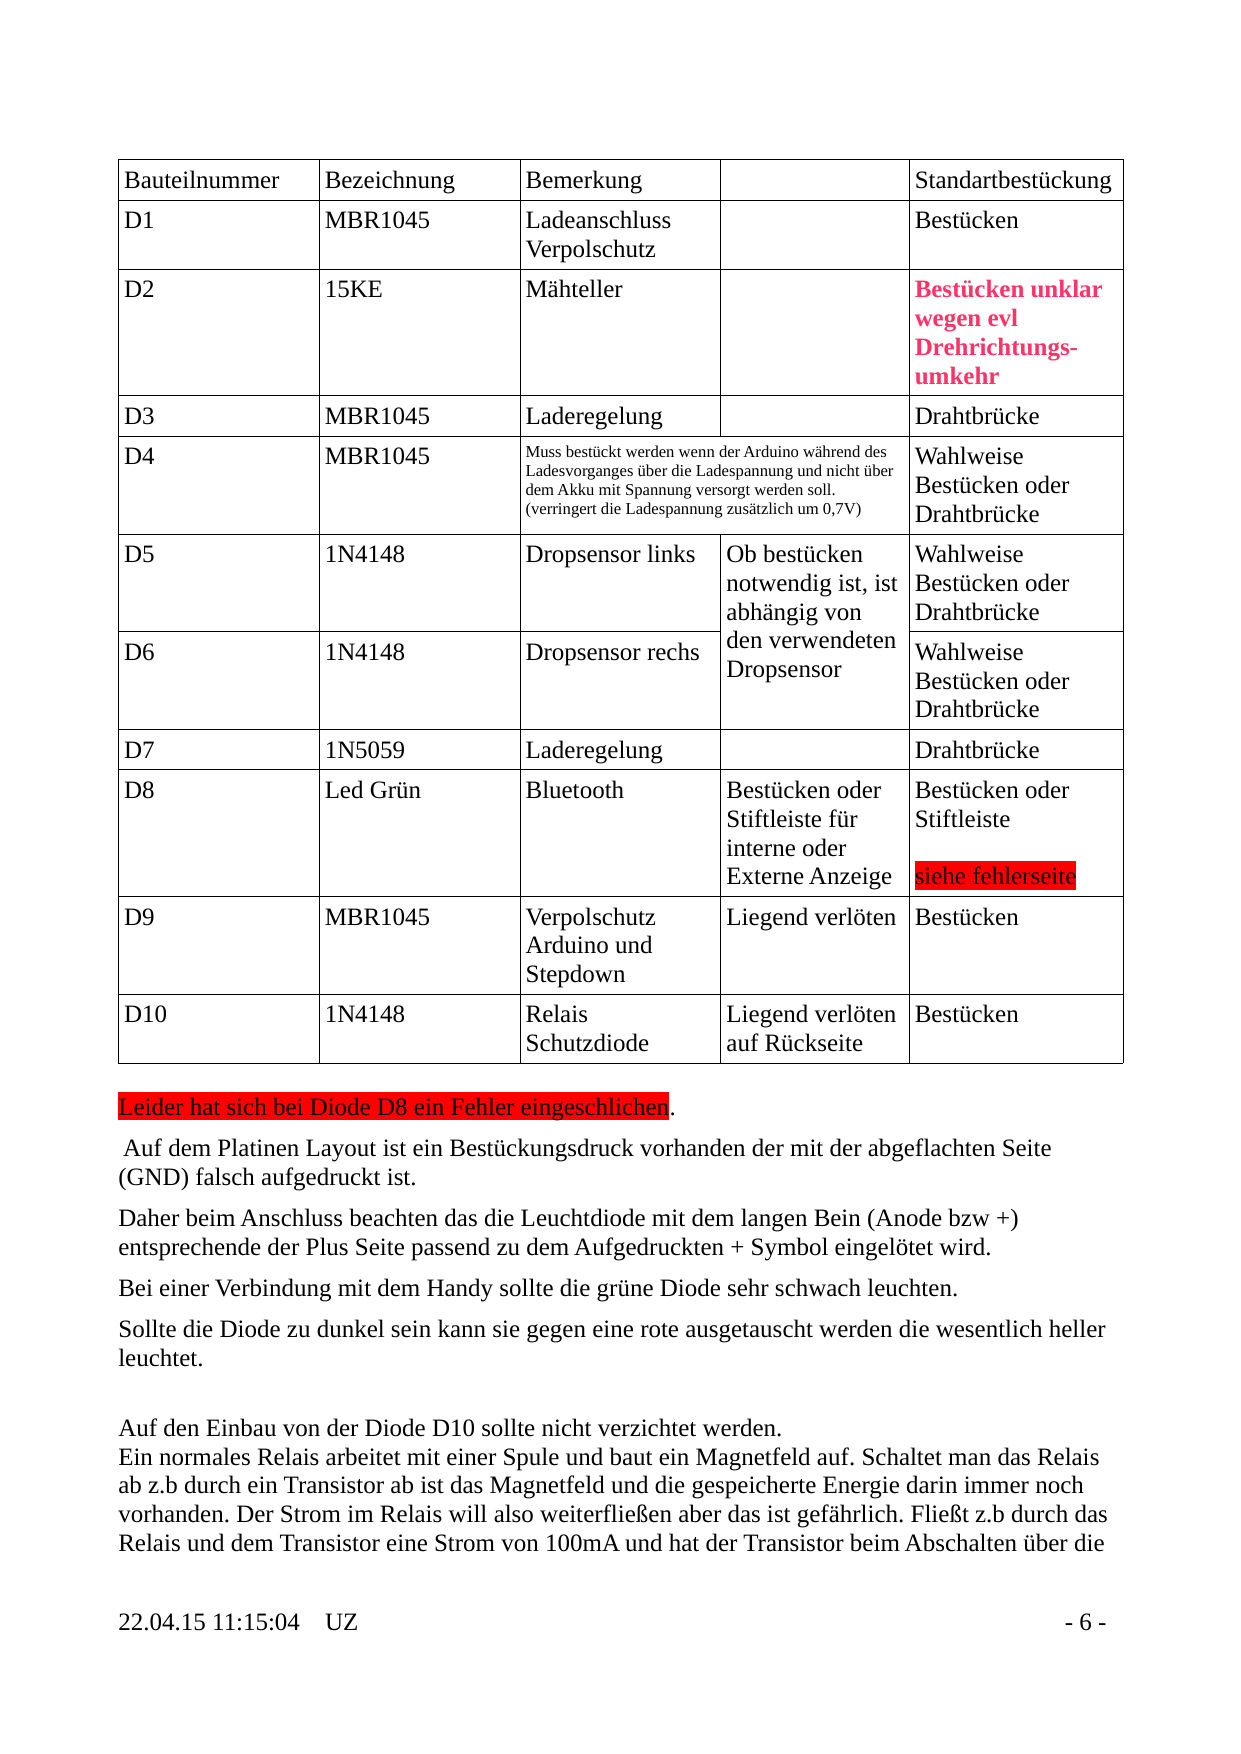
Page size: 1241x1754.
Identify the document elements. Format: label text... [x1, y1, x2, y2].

table_cell Bestücken oder Stiftleiste für interne oder Externe Anzeige [721, 770, 909, 896]
table_cell Relais Schutzdiode [521, 995, 720, 1063]
table_cell Verpolschutz Arduino und Stepdown [521, 897, 720, 994]
table_cell D4 [119, 437, 319, 533]
table_cell Liegend verlöten [721, 897, 909, 994]
table_cell D3 [119, 396, 319, 436]
table_cell Drahtbrücke [910, 730, 1123, 769]
table_cell Ladeanschluss Verpolschutz [521, 201, 720, 269]
table_cell D8 [119, 770, 319, 896]
table_cell MBR1045 [320, 437, 520, 533]
table_cell [721, 201, 909, 269]
table_cell Bestücken oder Stiftleiste siehe fehlerseite [910, 770, 1123, 896]
table_cell [721, 270, 909, 395]
text Auf dem Platinen Layout ist ein Bestückungsdruck vorhanden der mit der abgeflachten Seite (GND) falsch aufgedruckt ist. [118, 1133, 1122, 1190]
table_cell D10 [119, 995, 319, 1063]
table_cell Dropsensor links [521, 535, 720, 631]
table_cell Bestücken [910, 897, 1123, 994]
table_cell D2 [119, 270, 319, 395]
text Auf den Einbau von der Diode D10 sollte nicht verzichtet werden. [118, 1413, 1122, 1442]
table_cell Muss bestückt werden wenn der Arduino während des Ladesvorganges über die Ladespannung und nicht über dem Akku mit Spannung versorgt werden soll. (verringert die Ladespannung zusätzlich um 0,7V) [521, 437, 909, 533]
table_cell Led Grün [320, 770, 520, 896]
table_cell Wahlweise Bestücken oder Drahtbrücke [910, 535, 1123, 631]
text Leider hat sich bei Diode D8 ein Fehler eingeschlichen. [118, 1092, 1122, 1120]
table_cell D1 [119, 201, 319, 269]
table_cell Dropsensor rechs [521, 632, 720, 729]
table_cell D7 [119, 730, 319, 769]
table_cell Mähteller [521, 270, 720, 395]
table_cell D5 [119, 535, 319, 631]
table_cell Ob bestücken notwendig ist, ist abhängig von den verwendeten Dropsensor [721, 535, 909, 729]
table_cell D9 [119, 897, 319, 994]
table_cell 1N4148 [320, 632, 520, 729]
text Daher beim Anschluss beachten das die Leuchtdiode mit dem langen Bein (Anode bzw +) entsprechende der Plus Seite passend zu dem Aufgedruckten + Symbol eingelötet wird. [118, 1203, 1122, 1260]
table_cell 1N5059 [320, 730, 520, 769]
table_header Bemerkung [521, 160, 720, 200]
text Ein normales Relais arbeitet mit einer Spule und baut ein Magnetfeld auf. Schaltet man das Relais ab z.b durch ein Transistor ab ist das Magnetfeld und die gespeicherte Energie darin immer noch vorhanden. Der Strom im Relais will also weiterfließen aber das ist gefährlich. Fließt z.b durch das Relais und dem Transistor eine Strom von 100mA und hat der Transistor beim Abschalten über die [118, 1442, 1122, 1557]
table_cell Liegend verlöten auf Rückseite [721, 995, 909, 1063]
table_cell Bestücken [910, 995, 1123, 1063]
table_cell Drahtbrücke [910, 396, 1123, 436]
table_cell Laderegelung [521, 730, 720, 769]
table_cell D6 [119, 632, 319, 729]
table_cell 1N4148 [320, 995, 520, 1063]
text Sollte die Diode zu dunkel sein kann sie gegen eine rote ausgetauscht werden die wesentlich heller leuchtet. [118, 1314, 1122, 1372]
table_header [721, 160, 909, 200]
table_cell Bluetooth [521, 770, 720, 896]
table_cell Bestücken [910, 201, 1123, 269]
table_cell Bestücken unklar wegen evl Drehrichtungs-umkehr [910, 270, 1123, 395]
table_cell [721, 730, 909, 769]
table_cell MBR1045 [320, 201, 520, 269]
table_cell Wahlweise Bestücken oder Drahtbrücke [910, 437, 1123, 533]
text Bei einer Verbindung mit dem Handy sollte die grüne Diode sehr schwach leuchten. [118, 1273, 1122, 1302]
table_cell Wahlweise Bestücken oder Drahtbrücke [910, 632, 1123, 729]
table_header Standartbestückung [910, 160, 1123, 200]
table_header Bezeichnung [320, 160, 520, 200]
table_header Bauteilnummer [119, 160, 319, 200]
table_cell MBR1045 [320, 897, 520, 994]
table_cell 1N4148 [320, 535, 520, 631]
table_cell Laderegelung [521, 396, 720, 436]
table_cell 15KE [320, 270, 520, 395]
table_cell MBR1045 [320, 396, 520, 436]
table_cell [721, 396, 909, 436]
